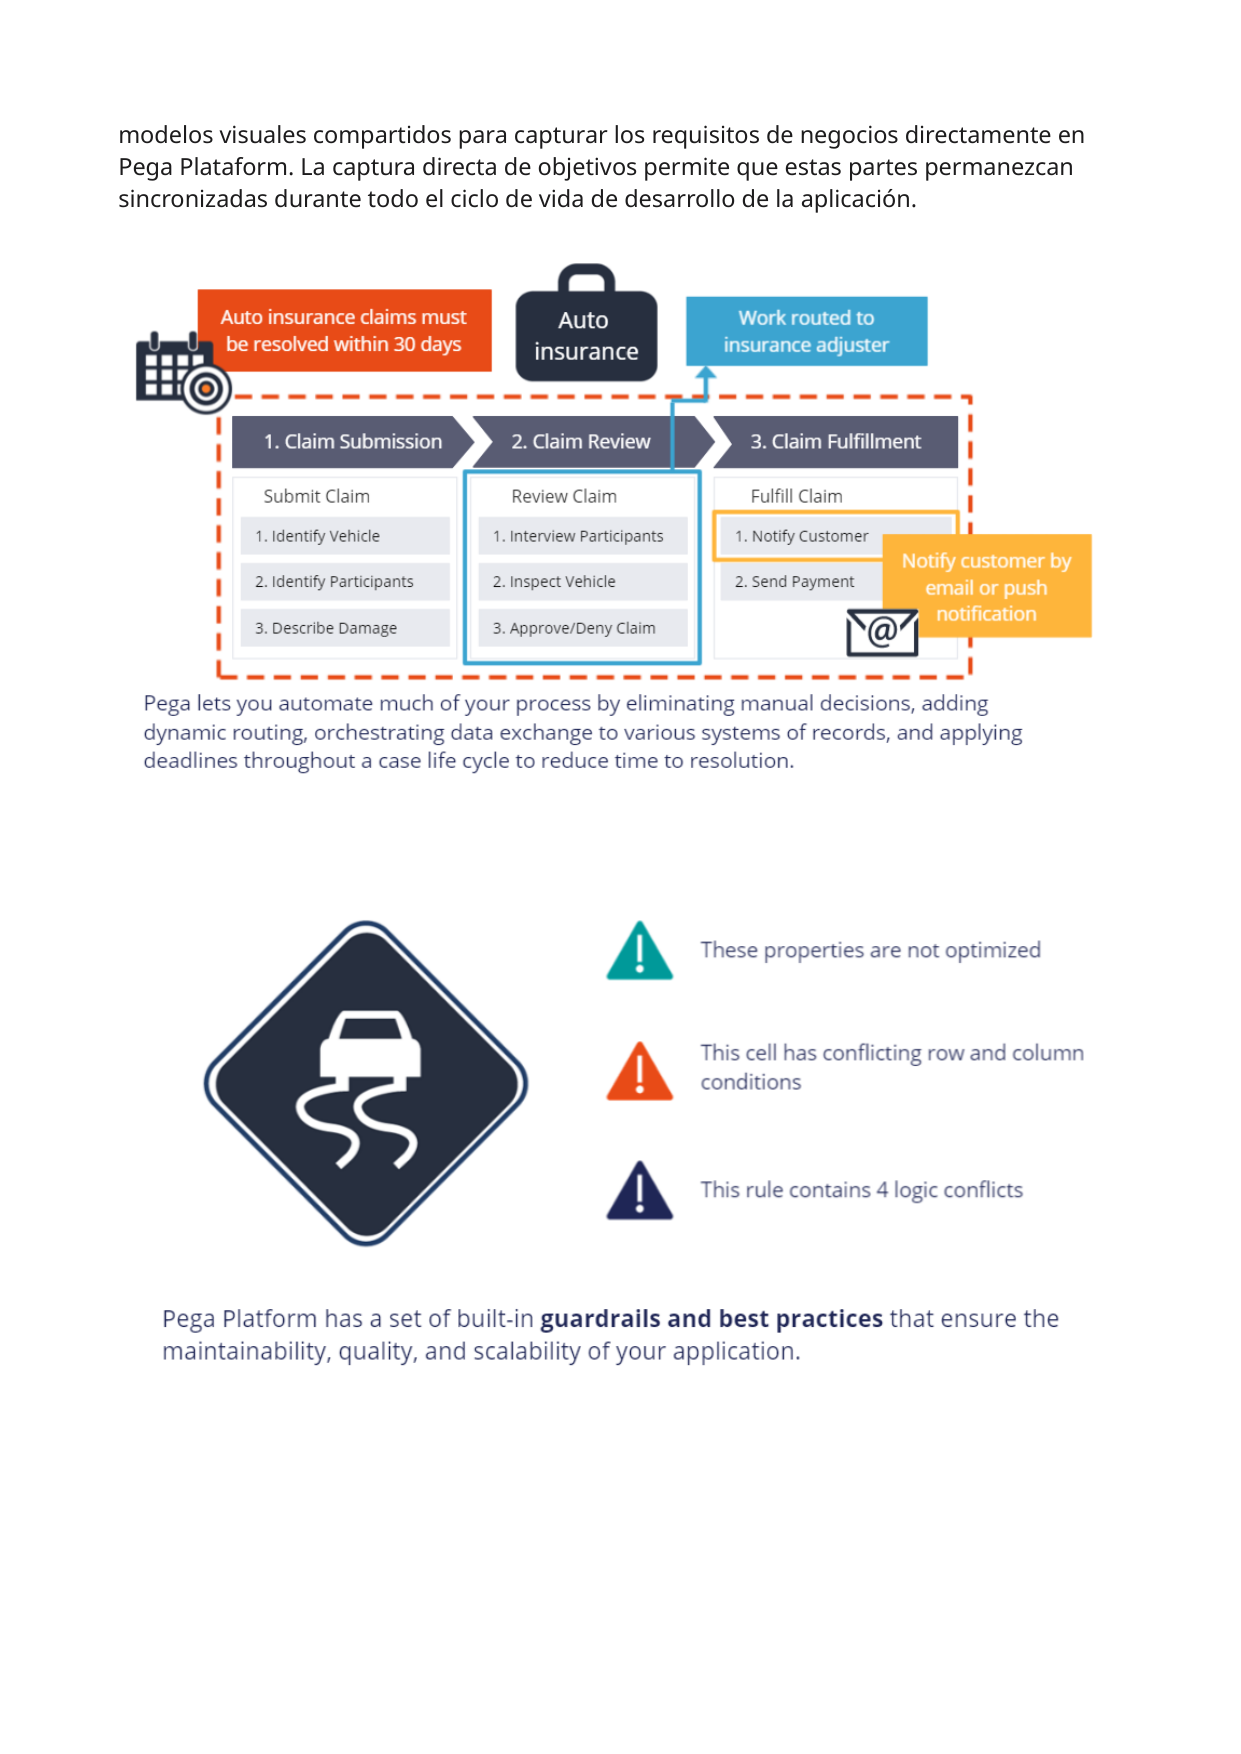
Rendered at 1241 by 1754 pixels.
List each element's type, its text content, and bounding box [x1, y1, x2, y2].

text modelos visuales compartidos para capturar los requisitos de negocios directamente en Pega Plataform. La captura directa de objetivos permite que estas partes permanezcan sincronizadas durante todo el ciclo de vida de desarrollo de la aplicación. [118, 118, 1122, 214]
